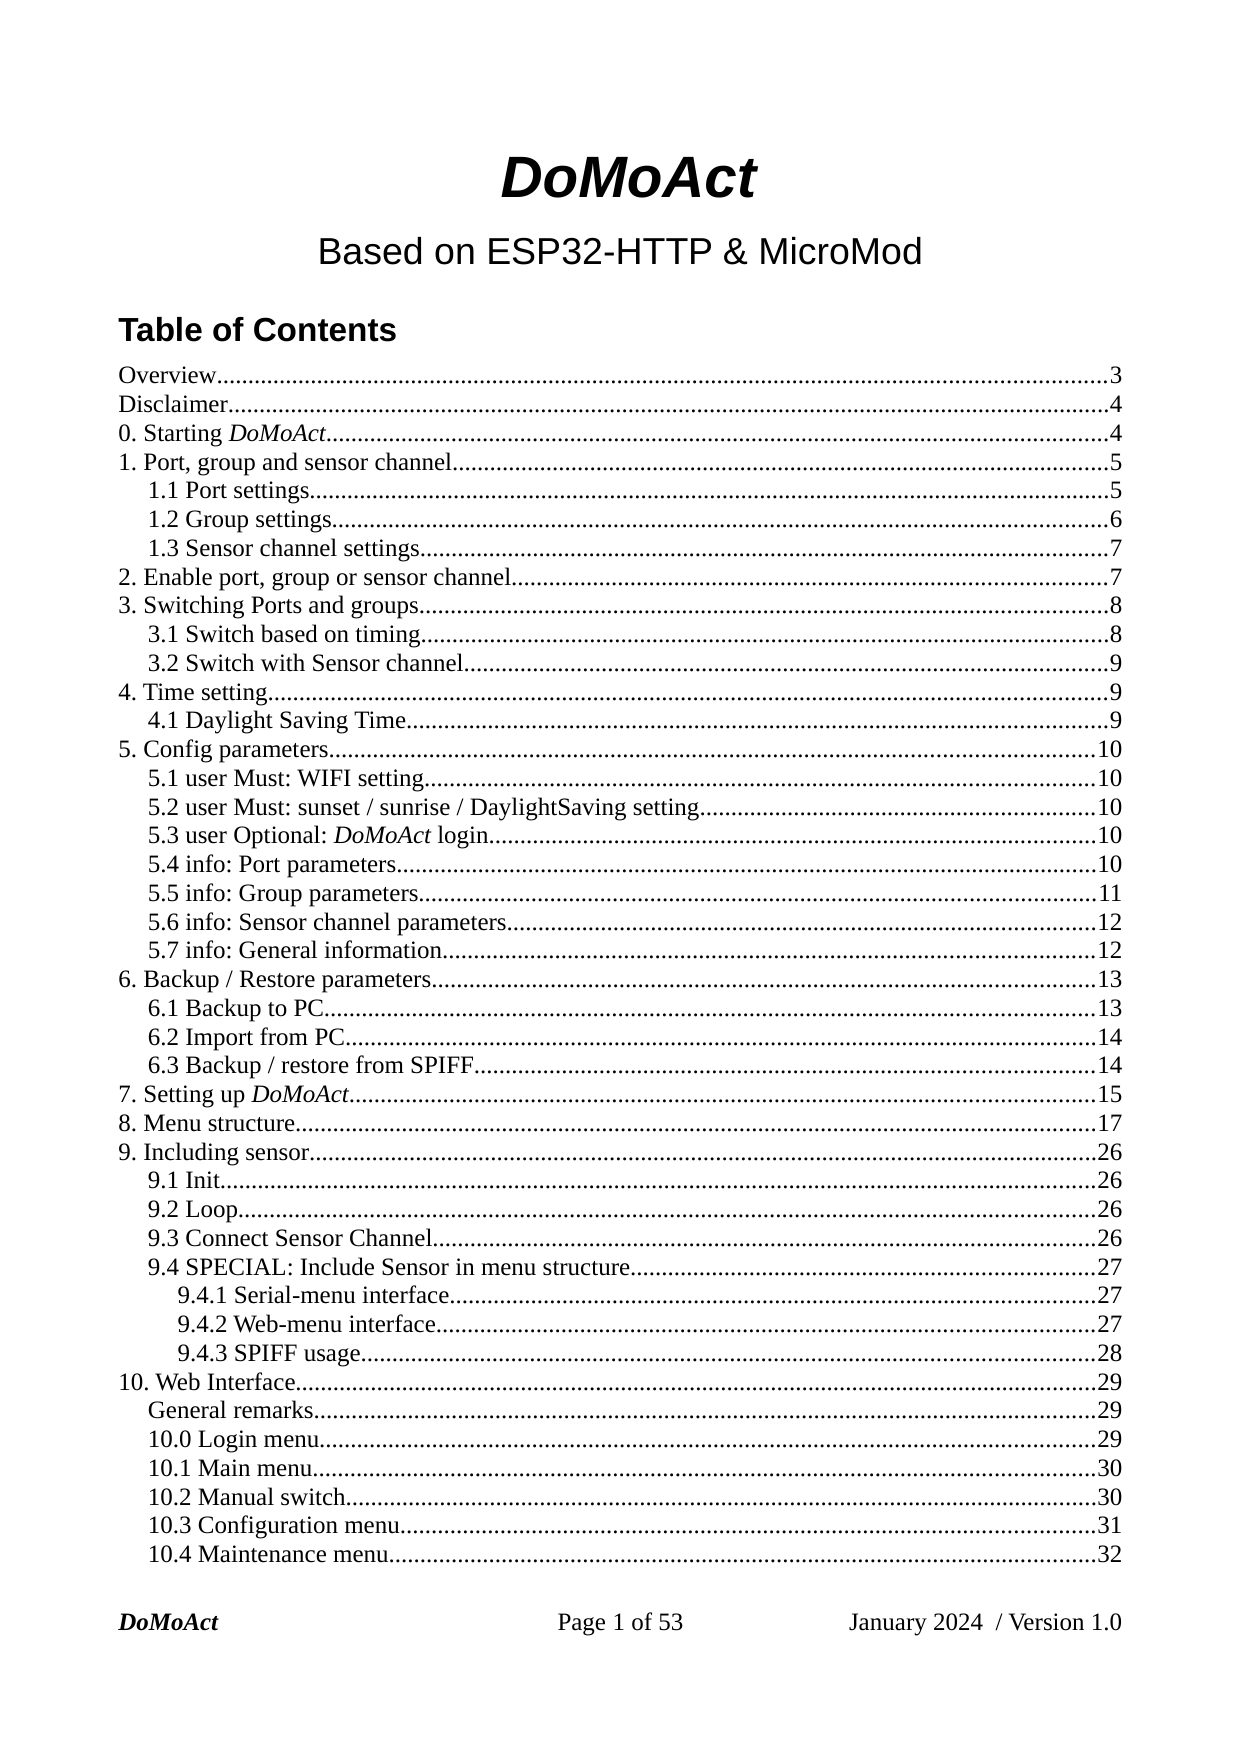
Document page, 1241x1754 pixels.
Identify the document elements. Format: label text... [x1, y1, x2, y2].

subtitle Table of Contents [118, 309, 1122, 348]
text 6.2 Import from PC 14 [148, 1022, 1122, 1051]
text 1.1 Port settings 5 [148, 476, 1122, 504]
text 9.2 Loop 26 [148, 1194, 1122, 1223]
text 4. Time setting 9 [118, 677, 1122, 706]
text 9.3 Connect Sensor Channel 26 [148, 1223, 1122, 1252]
text Overview 3 [118, 361, 1122, 389]
text 10.0 Login menu 29 [148, 1424, 1122, 1453]
text 4.1 Daylight Saving Time 9 [148, 706, 1122, 734]
text 2. Enable port, group or sensor channel 7 [118, 562, 1122, 591]
text 5.2 user Must: sunset / sunrise / DaylightSaving setting 10 [148, 792, 1122, 821]
text 10.3 Configuration menu 31 [148, 1511, 1122, 1539]
text 5.3 user Optional: DoMoAct login 10 [148, 821, 1122, 849]
text 1.3 Sensor channel settings 7 [148, 533, 1122, 562]
text 5.5 info: Group parameters 11 [148, 878, 1122, 907]
text 5.4 info: Port parameters 10 [148, 849, 1122, 878]
text 3.1 Switch based on timing 8 [148, 619, 1122, 648]
text 6.1 Backup to PC 13 [148, 993, 1122, 1022]
text 5.7 info: General information 12 [148, 936, 1122, 964]
text 5.6 info: Sensor channel parameters 12 [148, 907, 1122, 936]
text 9. Including sensor 26 [118, 1137, 1122, 1166]
text 9.1 Init 26 [148, 1166, 1122, 1194]
text 5.1 user Must: WIFI setting 10 [148, 763, 1122, 792]
text 0. Starting DoMoAct 4 [118, 418, 1122, 447]
text 1. Port, group and sensor channel 5 [118, 447, 1122, 476]
text 9.4.2 Web-menu interface 27 [177, 1309, 1122, 1338]
subtitle Based on ESP32-HTTP & MicroMod [118, 229, 1122, 272]
text 1.2 Group settings 6 [148, 504, 1122, 533]
text 5. Config parameters 10 [118, 734, 1122, 763]
text 3.2 Switch with Sensor channel 9 [148, 648, 1122, 677]
text 10.2 Manual switch 30 [148, 1482, 1122, 1511]
text Disclaimer 4 [118, 389, 1122, 418]
text 7. Setting up DoMoAct 15 [118, 1079, 1122, 1108]
text 9.4.3 SPIFF usage 28 [177, 1338, 1122, 1367]
text 10.4 Maintenance menu 32 [148, 1539, 1122, 1568]
text 10. Web Interface 29 [118, 1367, 1122, 1396]
text 9.4 SPECIAL: Include Sensor in menu structure 27 [148, 1252, 1122, 1281]
text General remarks 29 [148, 1396, 1122, 1424]
text 9.4.1 Serial-menu interface 27 [177, 1281, 1122, 1309]
title DoMoAct [118, 143, 1122, 210]
text 10.1 Main menu 30 [148, 1453, 1122, 1482]
text 3. Switching Ports and groups 8 [118, 591, 1122, 619]
text 8. Menu structure 17 [118, 1108, 1122, 1137]
text 6. Backup / Restore parameters 13 [118, 964, 1122, 993]
text 6.3 Backup / restore from SPIFF 14 [148, 1051, 1122, 1079]
